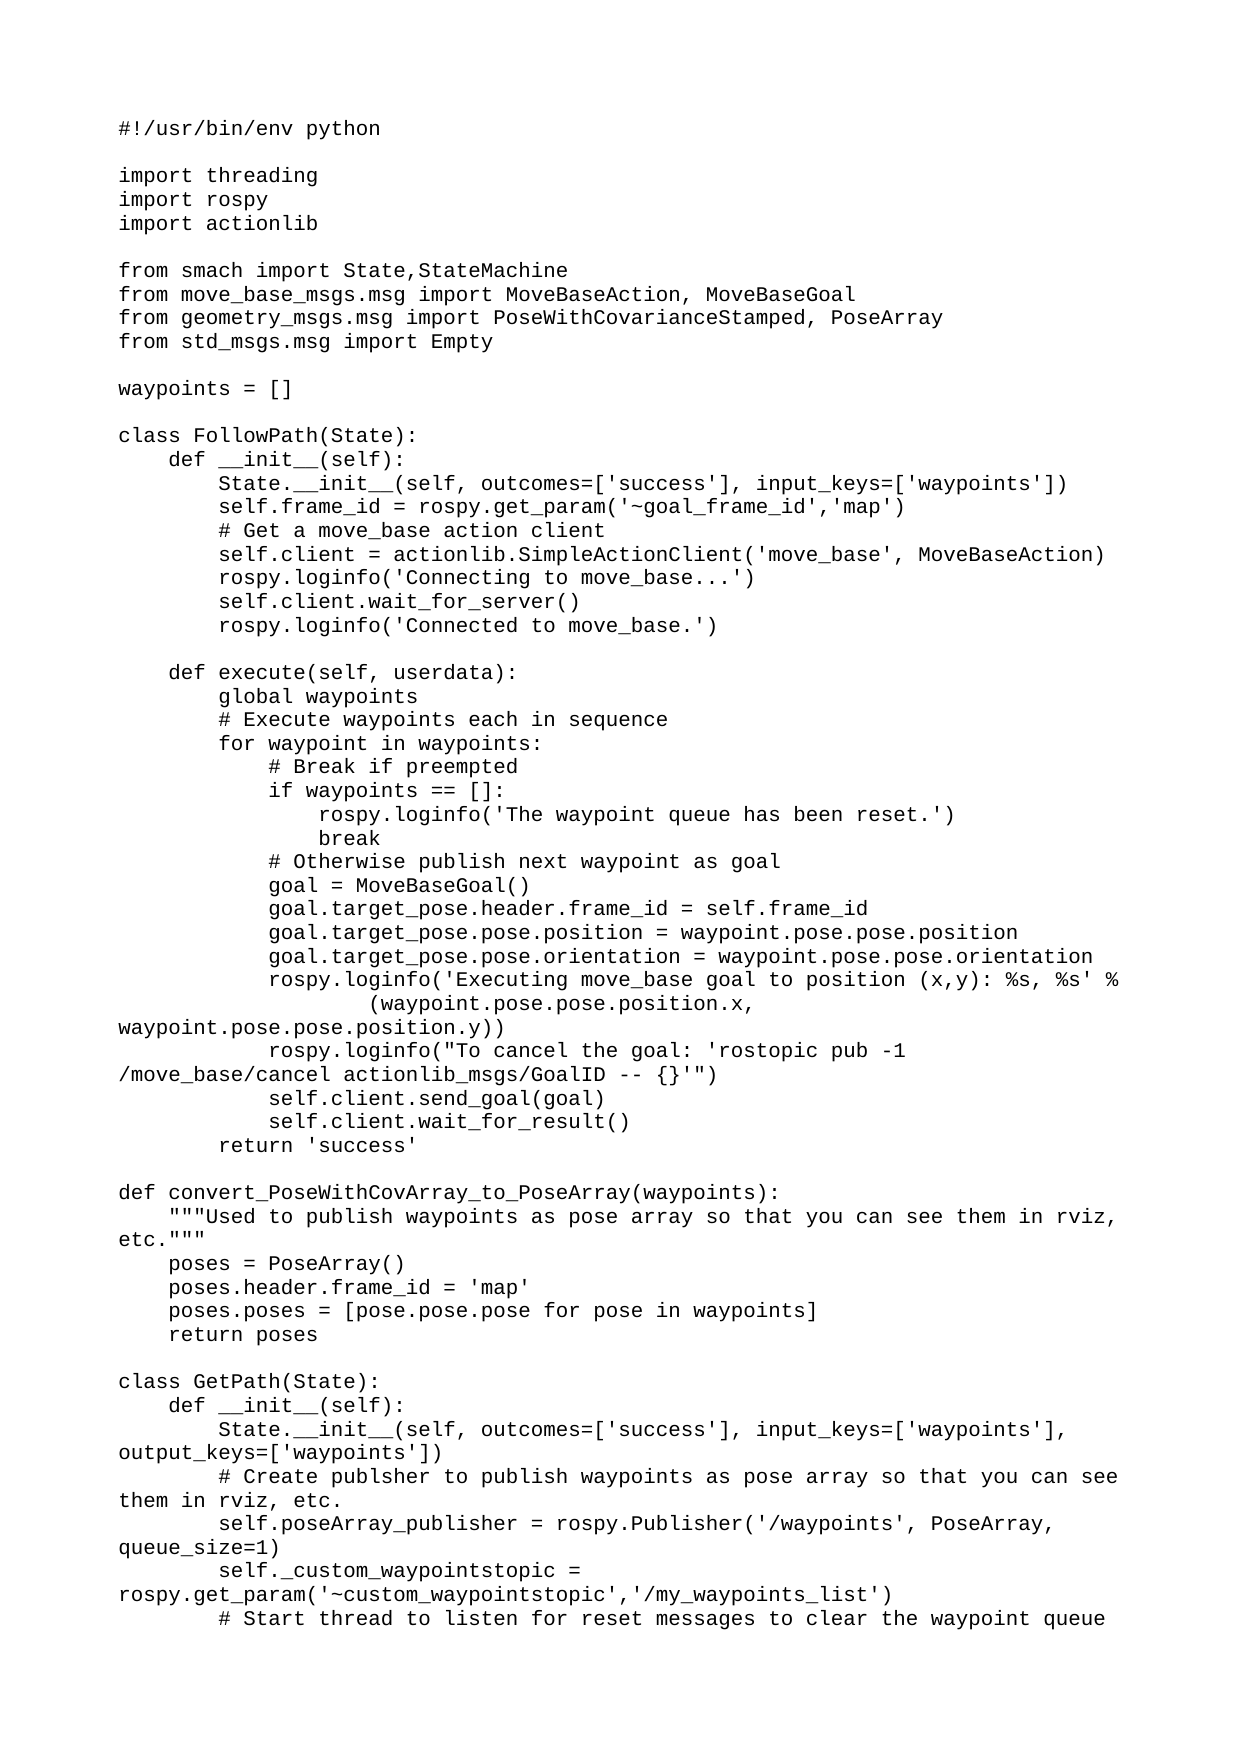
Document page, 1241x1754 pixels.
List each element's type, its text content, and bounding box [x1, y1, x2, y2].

text #!/usr/bin/env python [118, 118, 1122, 142]
text poses.header.frame_id = 'map' [118, 1277, 1122, 1300]
text """Used to publish waypoints as pose array so that you can see them in rviz, etc.""" [118, 1206, 1122, 1253]
text self.client.wait_for_server() [118, 591, 1122, 615]
text poses = PoseArray() [118, 1253, 1122, 1277]
text from geometry_msgs.msg import PoseWithCovarianceStamped, PoseArray [118, 307, 1122, 331]
text def convert_PoseWithCovArray_to_PoseArray(waypoints): [118, 1182, 1122, 1206]
text def execute(self, userdata): [118, 662, 1122, 686]
text class FollowPath(State): [118, 426, 1122, 449]
text rospy.loginfo('Connected to move_base.') [118, 615, 1122, 638]
text rospy.loginfo('The waypoint queue has been reset.') [118, 804, 1122, 827]
text rospy.loginfo('Executing move_base goal to position (x,y): %s, %s' % [118, 969, 1122, 993]
text goal.target_pose.pose.position = waypoint.pose.pose.position [118, 922, 1122, 946]
text class GetPath(State): [118, 1371, 1122, 1395]
text def __init__(self): [118, 449, 1122, 473]
text import actionlib [118, 213, 1122, 236]
text import rospy [118, 189, 1122, 213]
text if waypoints == []: [118, 780, 1122, 804]
text goal.target_pose.header.frame_id = self.frame_id [118, 898, 1122, 922]
text # Create publsher to publish waypoints as pose array so that you can see them in rviz, etc. [118, 1466, 1122, 1513]
text from smach import State,StateMachine [118, 260, 1122, 284]
text # Break if preempted [118, 757, 1122, 780]
text waypoints = [] [118, 378, 1122, 402]
text # Otherwise publish next waypoint as goal [118, 851, 1122, 875]
text return 'success' [118, 1135, 1122, 1158]
text # Get a move_base action client [118, 520, 1122, 544]
text goal = MoveBaseGoal() [118, 875, 1122, 898]
text # Start thread to listen for reset messages to clear the waypoint queue [118, 1608, 1122, 1631]
text rospy.loginfo('Connecting to move_base...') [118, 567, 1122, 591]
text goal.target_pose.pose.orientation = waypoint.pose.pose.orientation [118, 946, 1122, 969]
text (waypoint.pose.pose.position.x, waypoint.pose.pose.position.y)) [118, 993, 1122, 1040]
text poses.poses = [pose.pose.pose for pose in waypoints] [118, 1300, 1122, 1324]
text rospy.loginfo("To cancel the goal: 'rostopic pub -1 /move_base/cancel actionlib_msgs/GoalID -- {}'") [118, 1040, 1122, 1088]
text self.client.send_goal(goal) [118, 1088, 1122, 1111]
text break [118, 827, 1122, 851]
text from move_base_msgs.msg import MoveBaseAction, MoveBaseGoal [118, 284, 1122, 307]
text # Execute waypoints each in sequence [118, 709, 1122, 733]
text global waypoints [118, 686, 1122, 709]
text from std_msgs.msg import Empty [118, 331, 1122, 354]
text def __init__(self): [118, 1395, 1122, 1419]
text self._custom_waypointstopic = rospy.get_param('~custom_waypointstopic','/my_waypoints_list') [118, 1561, 1122, 1608]
text State.__init__(self, outcomes=['success'], input_keys=['waypoints']) [118, 473, 1122, 496]
text return poses [118, 1324, 1122, 1348]
text import threading [118, 165, 1122, 189]
text self.frame_id = rospy.get_param('~goal_frame_id','map') [118, 496, 1122, 520]
text State.__init__(self, outcomes=['success'], input_keys=['waypoints'], output_keys=['waypoints']) [118, 1419, 1122, 1466]
text for waypoint in waypoints: [118, 733, 1122, 757]
text self.client.wait_for_result() [118, 1111, 1122, 1135]
text self.client = actionlib.SimpleActionClient('move_base', MoveBaseAction) [118, 544, 1122, 567]
text self.poseArray_publisher = rospy.Publisher('/waypoints', PoseArray, queue_size=1) [118, 1513, 1122, 1561]
